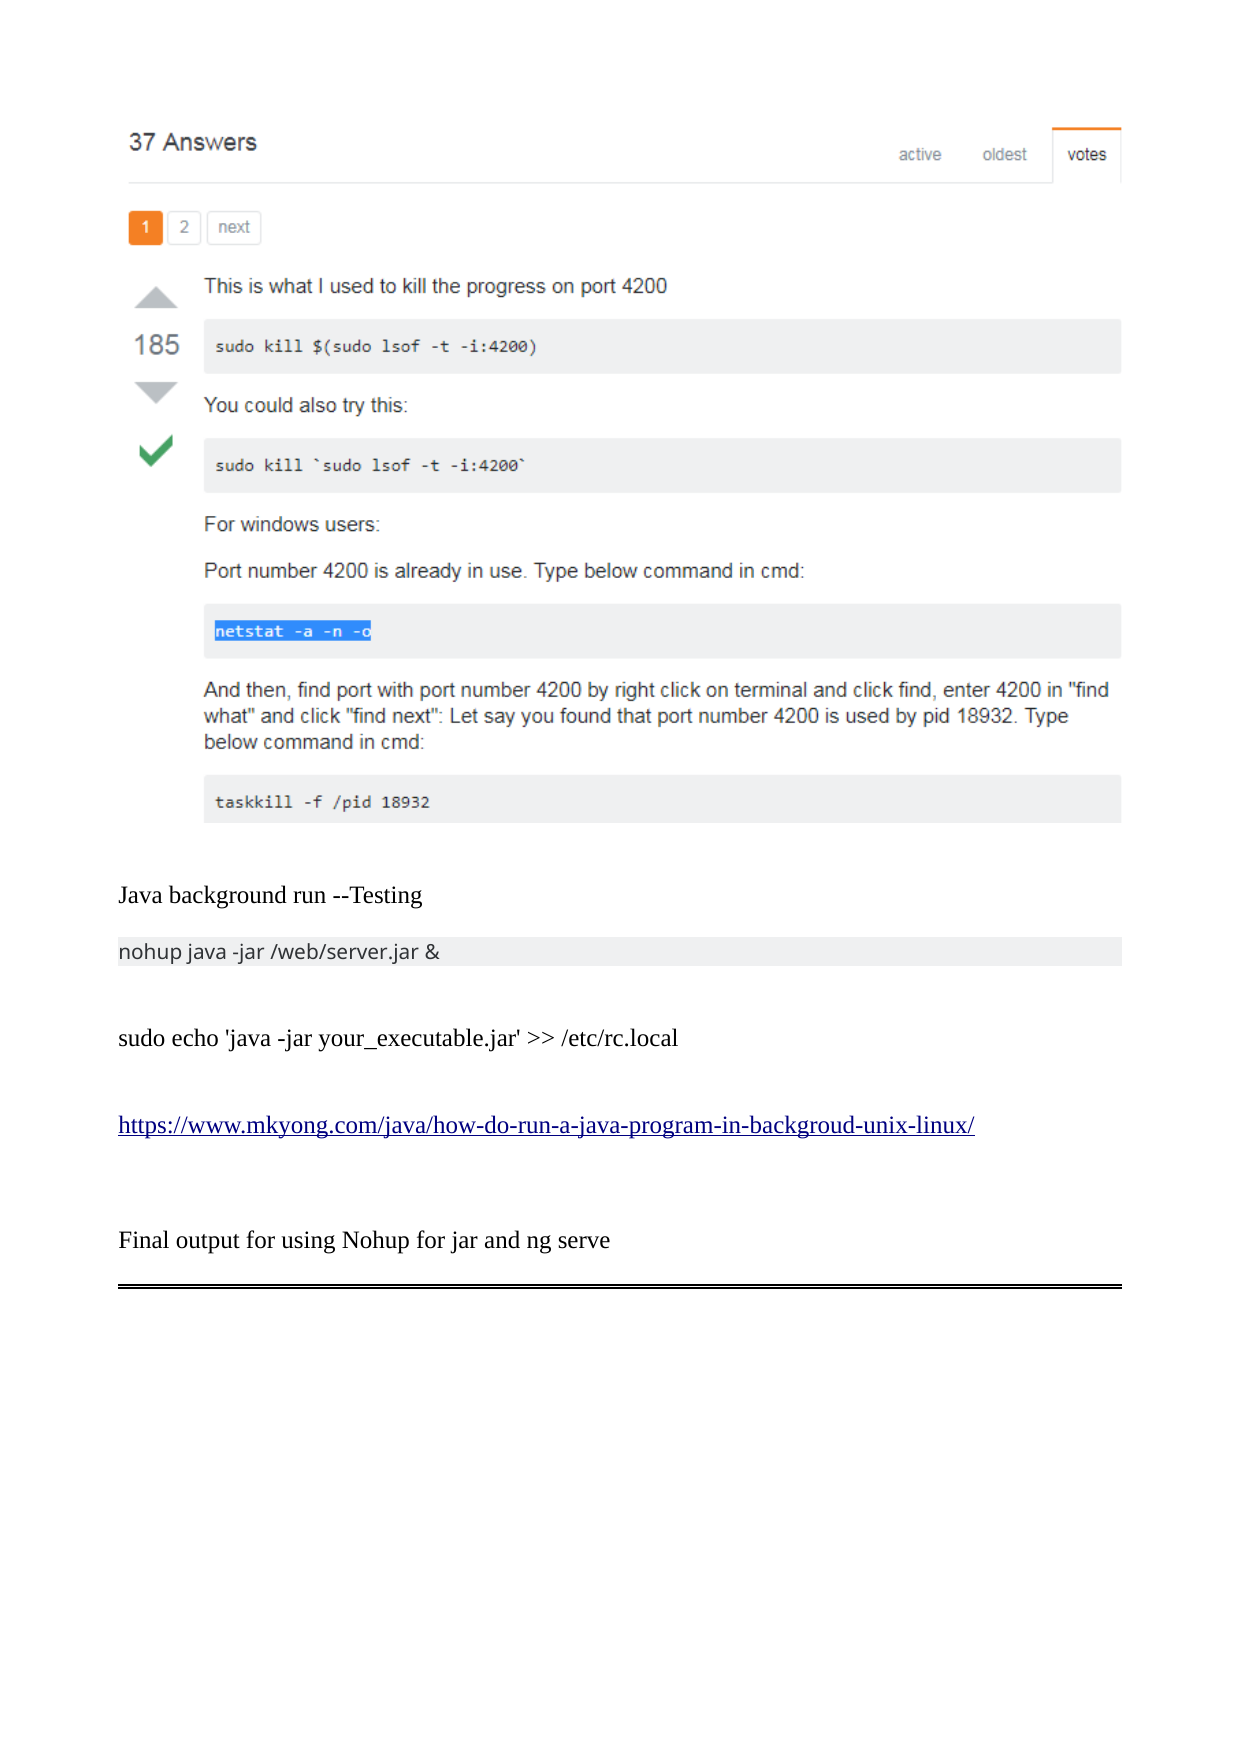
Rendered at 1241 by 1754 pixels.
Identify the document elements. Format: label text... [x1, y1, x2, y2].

text sudo echo 'java -jar your_executable.jar' >> /etc/rc.local [118, 1023, 1122, 1052]
text Final output for using Nohup for jar and ng serve [118, 1225, 1122, 1253]
picture [118, 118, 1122, 823]
text https://www.mkyong.com/java/how-do-run-a-java-program-in-backgroud-unix-linux/ [118, 1110, 1122, 1138]
text nohup java -jar /web/server.jar & [118, 937, 1122, 966]
text Java background run --Testing [118, 880, 1122, 909]
